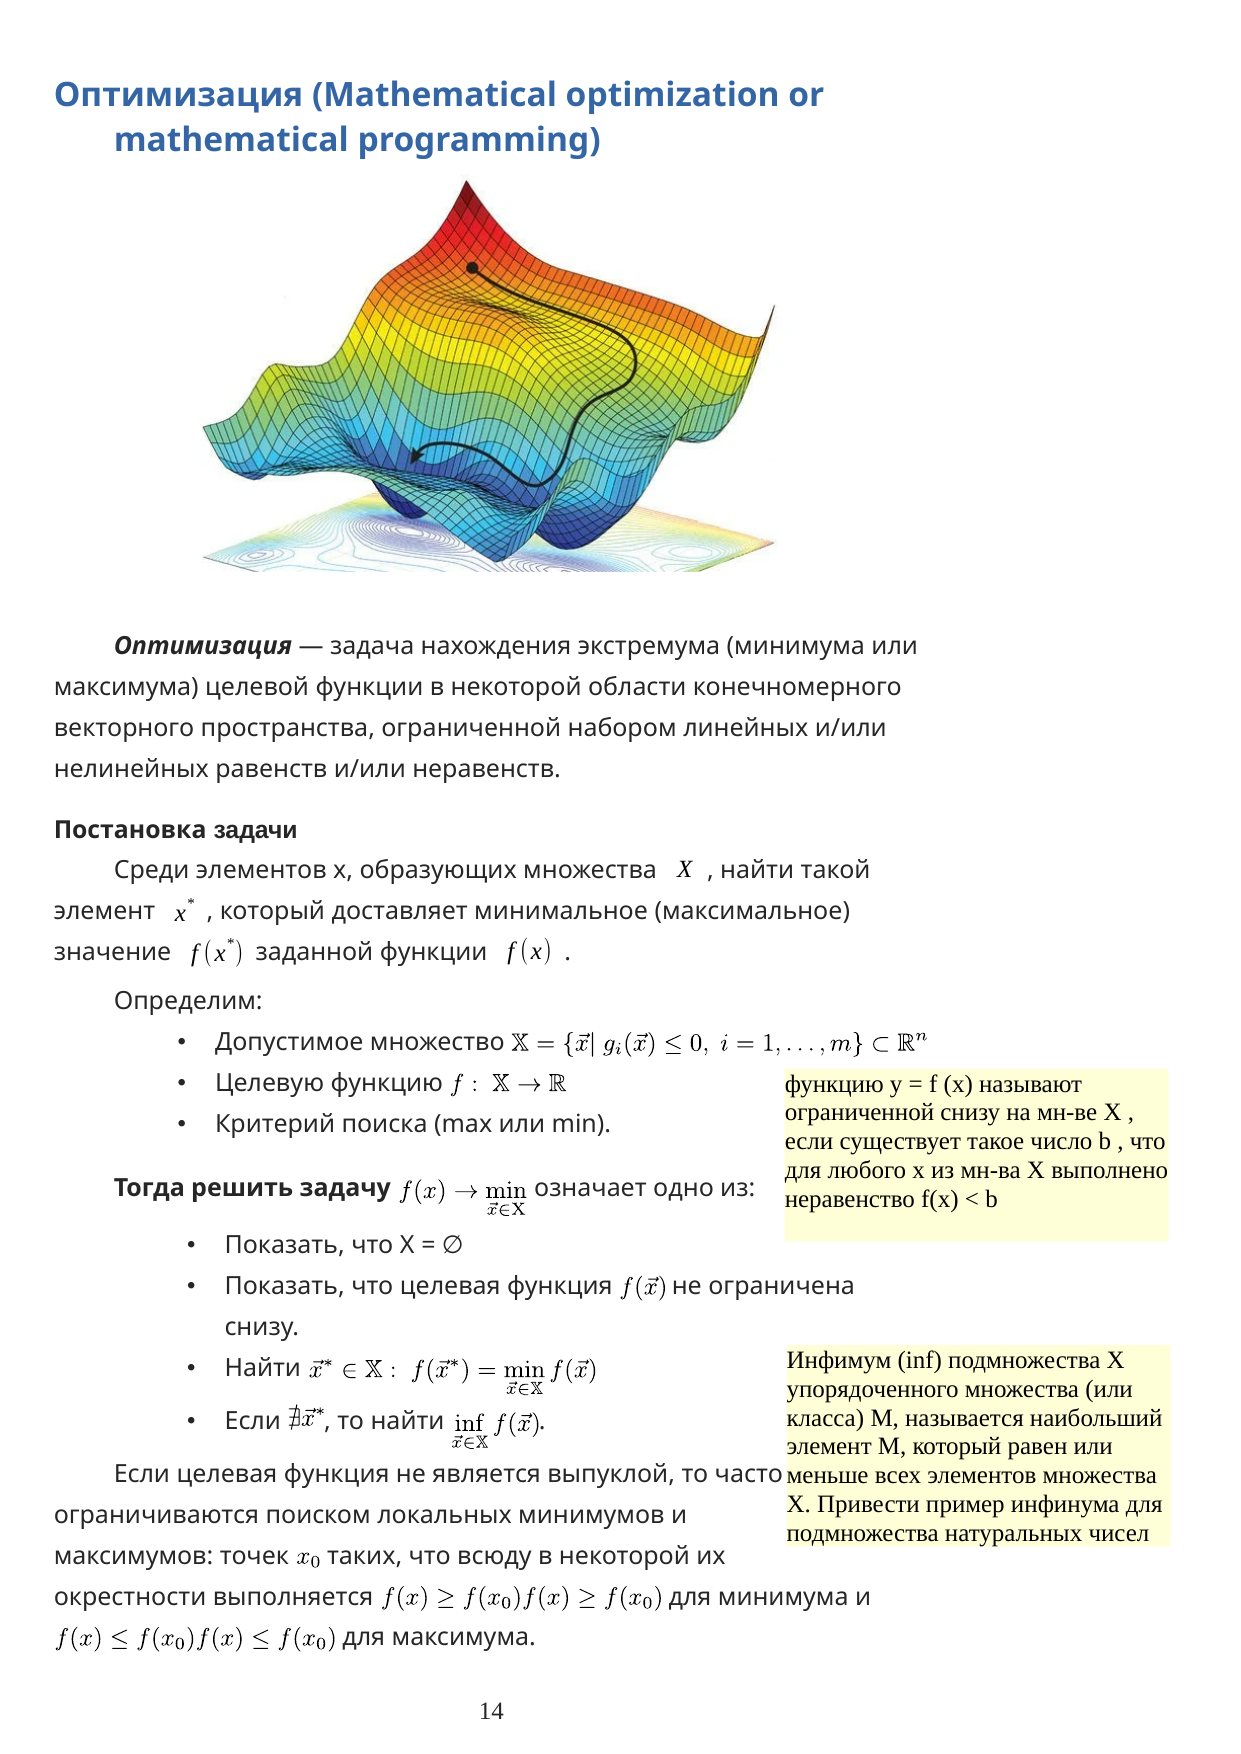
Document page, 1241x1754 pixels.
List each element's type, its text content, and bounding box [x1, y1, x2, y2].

list Если , то найти . [187, 1403, 786, 1449]
text Оптимизация — задача нахождения экстремума (минимума или максимума) целевой функции в некоторой области конечномерного векторного пространства, ограниченной набором линейных и/или нелинейных равенств и/или неравенств. [53, 628, 928, 784]
subtitle Постановка задачи [53, 812, 928, 846]
text Определим: [53, 983, 928, 1017]
list Критерий поиска (max или min). [177, 1105, 784, 1139]
list Допустимое множество [177, 1024, 928, 1058]
text Тогда решить задачу означает одно из: [53, 1170, 784, 1217]
text Если целевая функция не является выпуклой, то часто ограничиваются поиском локальных минимумов и максимумов: точек таких, что всюду в некоторой их окрестности выполняется для минимума и для максимума. [53, 1456, 928, 1653]
text Среди элементов x, образующих множества , найти такой элемент , который доставляет минимальное (максимальное) значение заданной функции . [53, 852, 928, 968]
list Найти [187, 1349, 786, 1396]
list Показать, что X = ∅ [187, 1227, 928, 1261]
picture [137, 174, 845, 572]
subtitle Оптимизация (Mathematical optimization or mathematical programming) [53, 70, 928, 162]
list Целевую функцию [177, 1064, 928, 1099]
list Показать, что целевая функция не ограничена снизу. [187, 1267, 928, 1342]
